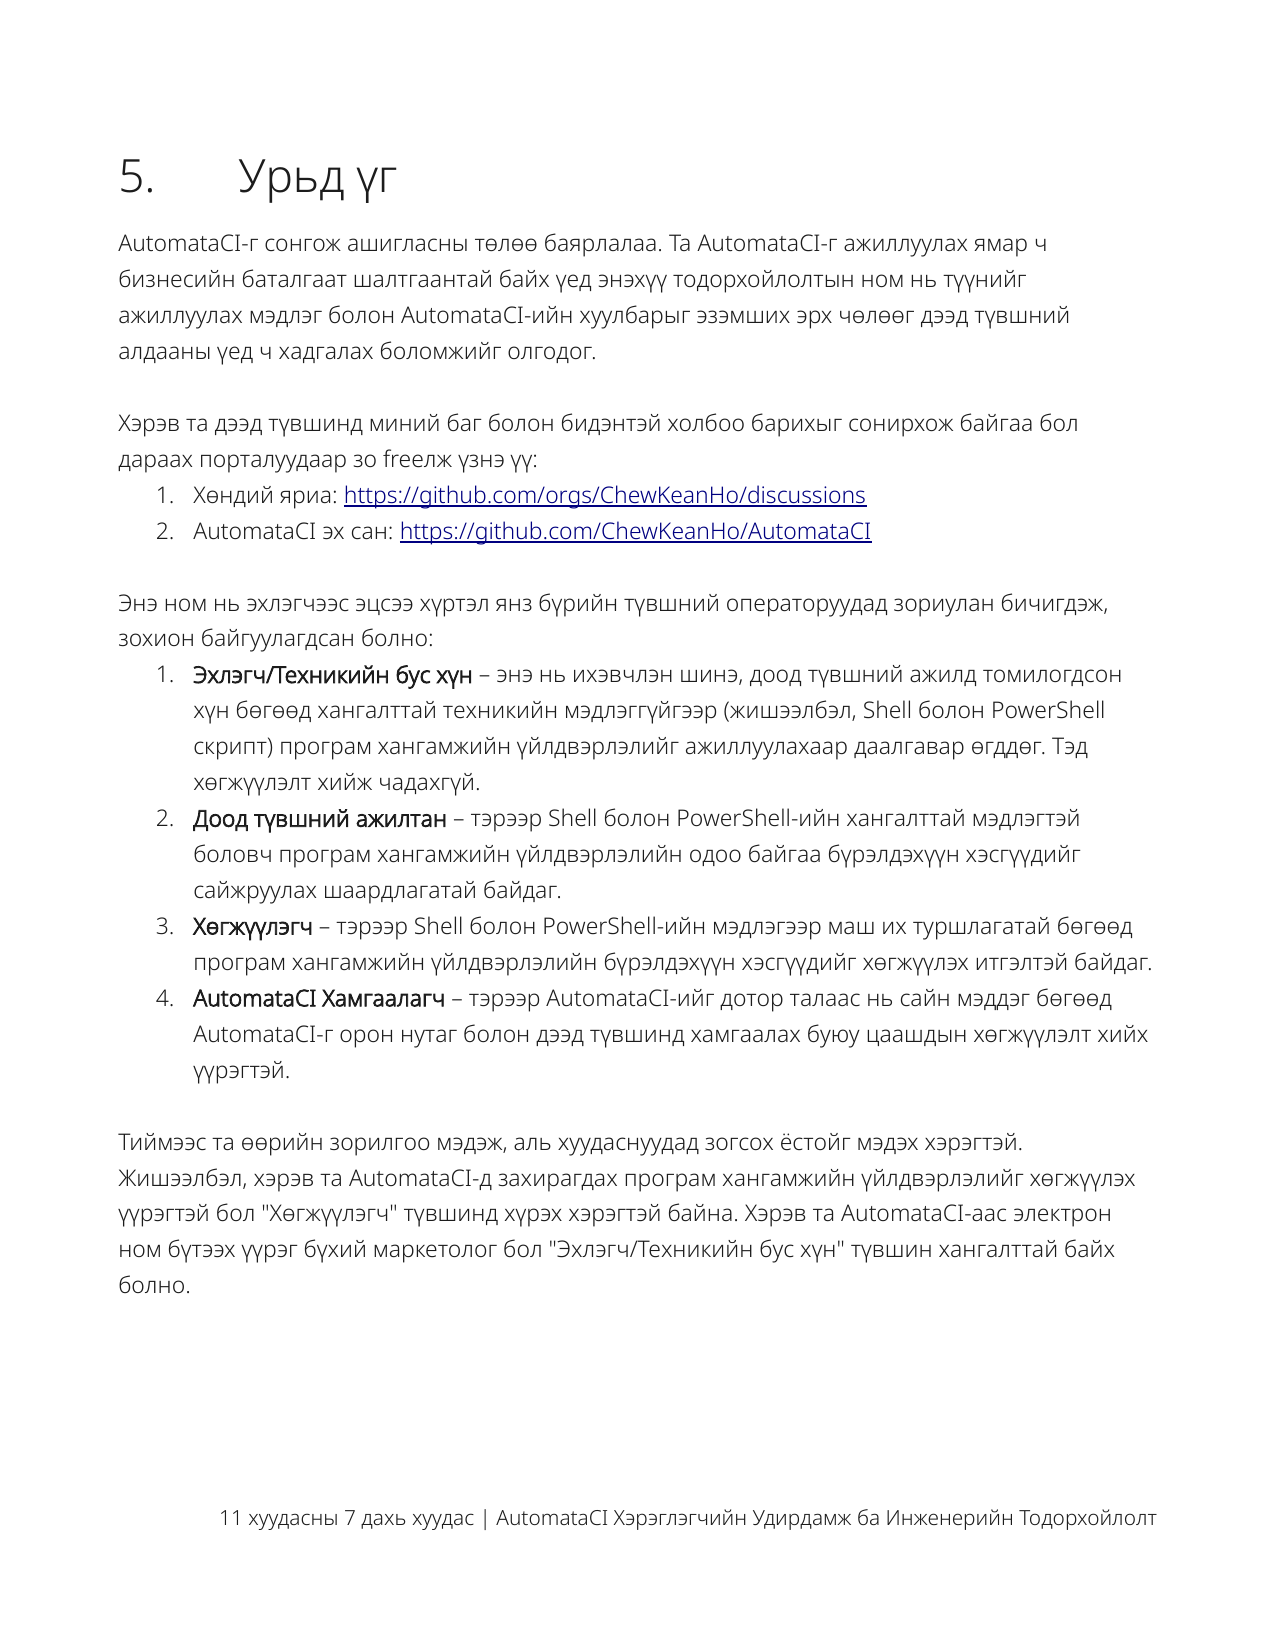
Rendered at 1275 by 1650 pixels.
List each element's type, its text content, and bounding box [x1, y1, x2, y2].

subtitle Урьд үг [118, 143, 1157, 206]
list Доод түвшний ажилтан – тэрээр Shell болон PowerShell-ийн хангалттай мэдлэгтэй боловч програм хангамжийн үйлдвэрлэлийн одоо байгаа бүрэлдэхүүн хэсгүүдийг сайжруулах шаардлагатай байдаг. [156, 802, 1157, 905]
list Хөгжүүлэгч – тэрээр Shell болон PowerShell-ийн мэдлэгээр маш их туршлагатай бөгөөд програм хангамжийн үйлдвэрлэлийн бүрэлдэхүүн хэсгүүдийг хөгжүүлэх итгэлтэй байдаг. [156, 910, 1157, 977]
list Эхлэгч/Техникийн бус хүн – энэ нь ихэвчлэн шинэ, доод түвшний ажилд томилогдсон хүн бөгөөд хангалттай техникийн мэдлэггүйгээр (жишээлбэл, Shell болон PowerShell скрипт) програм хангамжийн үйлдвэрлэлийг ажиллуулахаар даалгавар өгддөг. Тэд хөгжүүлэлт хийж чадахгүй. [156, 658, 1157, 797]
list AutomataCI Хамгаалагч – тэрээр AutomataCI-ийг дотор талаас нь сайн мэддэг бөгөөд AutomataCI-г орон нутаг болон дээд түвшинд хамгаалах буюу цаашдын хөгжүүлэлт хийх үүрэгтэй. [156, 982, 1157, 1085]
text Хэрэв та дээд түвшинд миний баг болон бидэнтэй холбоо барихыг сонирхож байгаа бол дараах порталуудаар зо freeлж үзнэ үү: [118, 407, 1157, 474]
text Энэ ном нь эхлэгчээс эцсээ хүртэл янз бүрийн түвшний операторуудад зориулан бичигдэж, зохион байгуулагдсан болно: [118, 586, 1157, 654]
text AutomataCI-г сонгож ашигласны төлөө баярлалаа. Та AutomataCI-г ажиллуулах ямар ч бизнесийн баталгаат шалтгаантай байх үед энэхүү тодорхойлолтын ном нь түүнийг ажиллуулах мэдлэг болон AutomataCI-ийн хуулбарыг эзэмших эрх чөлөөг дээд түвшний алдааны үед ч хадгалах боломжийг олгодог. [118, 227, 1157, 366]
list AutomataCI эх сан: https://github.com/ChewKeanHo/AutomataCI [156, 514, 1157, 546]
text Тиймээс та өөрийн зорилгоо мэдэж, аль хуудаснуудад зогсох ёстойг мэдэх хэрэгтэй. Жишээлбэл, хэрэв та AutomataCI-д захирагдах програм хангамжийн үйлдвэрлэлийг хөгжүүлэх үүрэгтэй бол "Хөгжүүлэгч" түвшинд хүрэх хэрэгтэй байна. Хэрэв та AutomataCI-аас электрон ном бүтээх үүрэг бүхий маркетолог бол "Эхлэгч/Техникийн бус хүн" түвшин хангалттай байх болно. [118, 1126, 1157, 1301]
list Хөндий яриа: https://github.com/orgs/ChewKeanHo/discussions [156, 479, 1157, 510]
